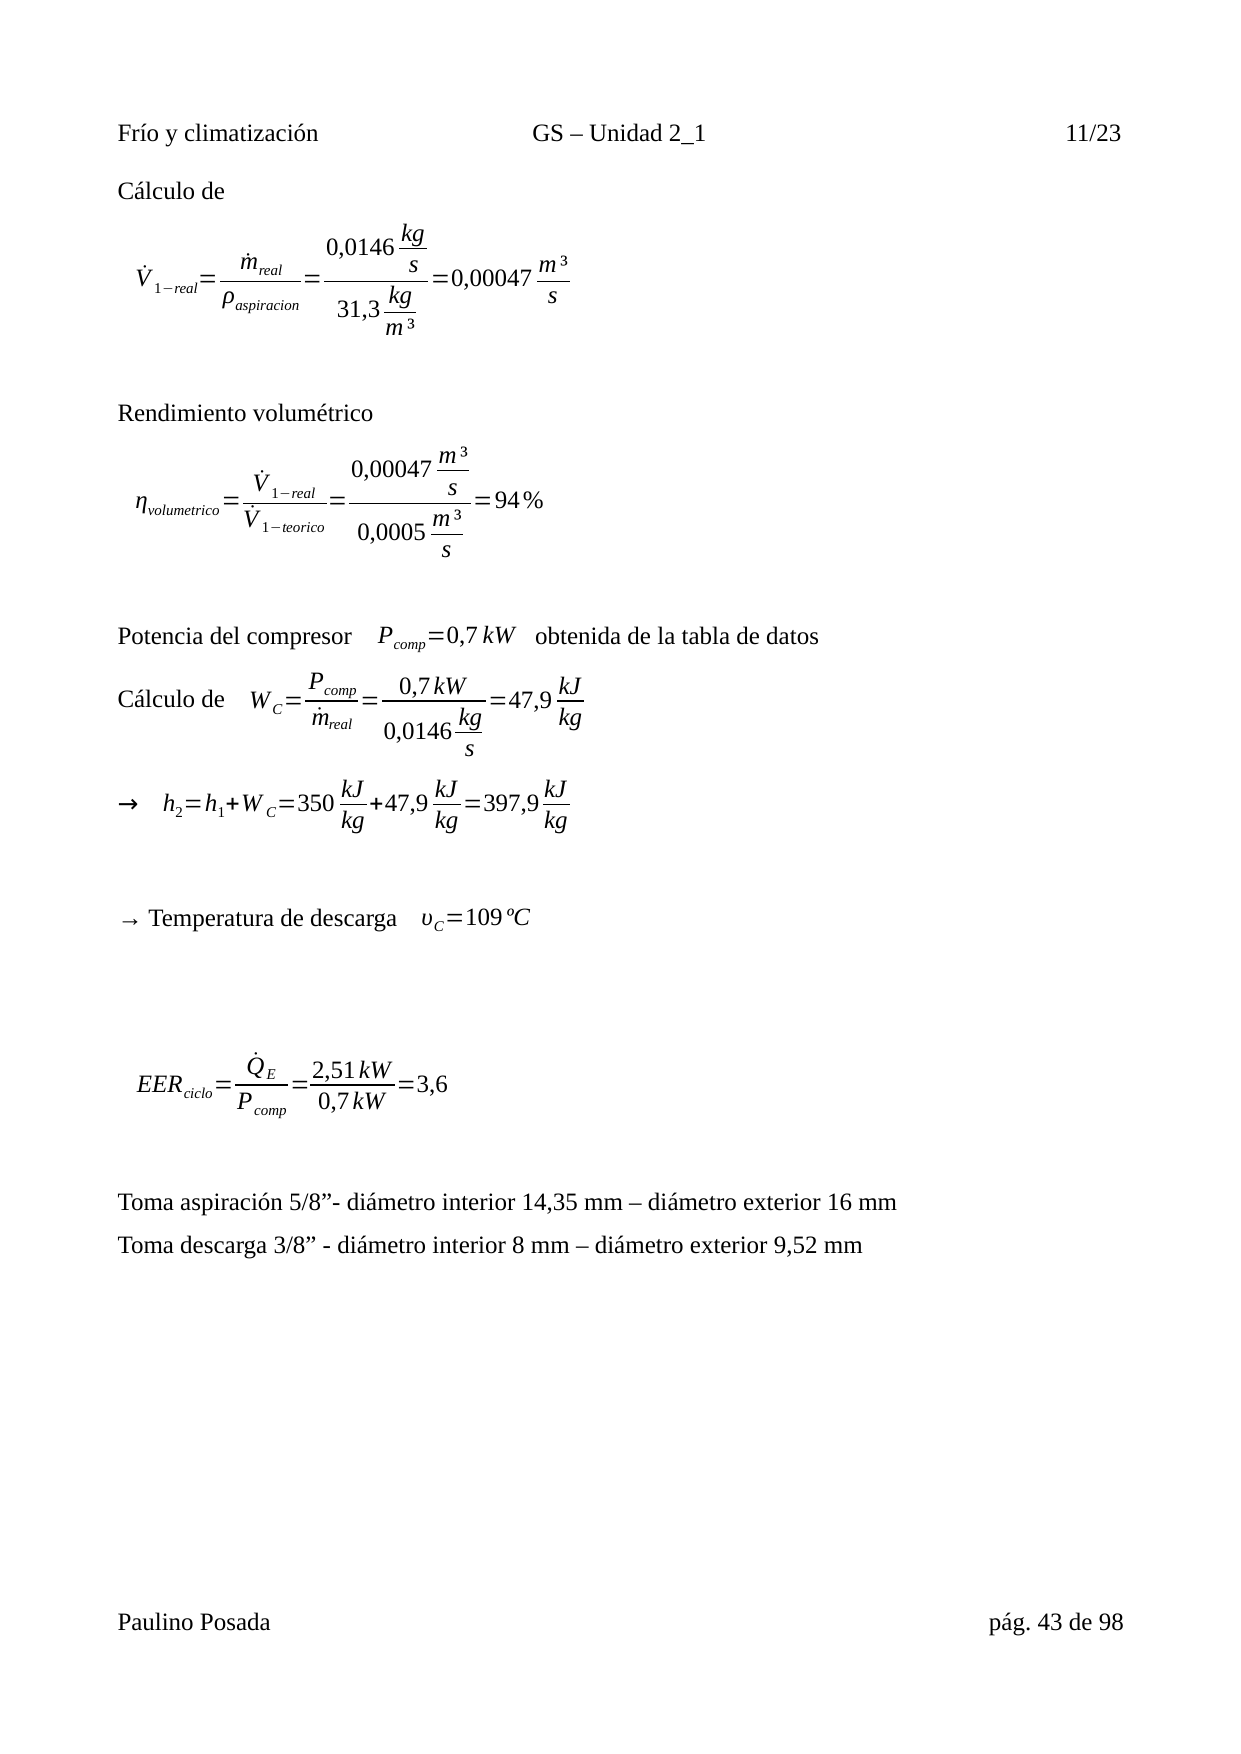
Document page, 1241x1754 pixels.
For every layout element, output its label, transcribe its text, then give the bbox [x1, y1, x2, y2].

text → Temperatura de descarga [117, 903, 1123, 935]
text Toma descarga 3/8” - diámetro interior 8 mm – diámetro exterior 9,52 mm [117, 1230, 1123, 1258]
text Cálculo de [117, 667, 1123, 761]
text Cálculo de [117, 176, 1123, 205]
text Toma aspiración 5/8”- diámetro interior 14,35 mm – diámetro exterior 16 mm [117, 1187, 1123, 1215]
text → [117, 776, 1123, 835]
text Rendimiento volumétrico [117, 398, 1123, 427]
text Potencia del compresor obtenida de la tabla de datos [117, 621, 1123, 653]
